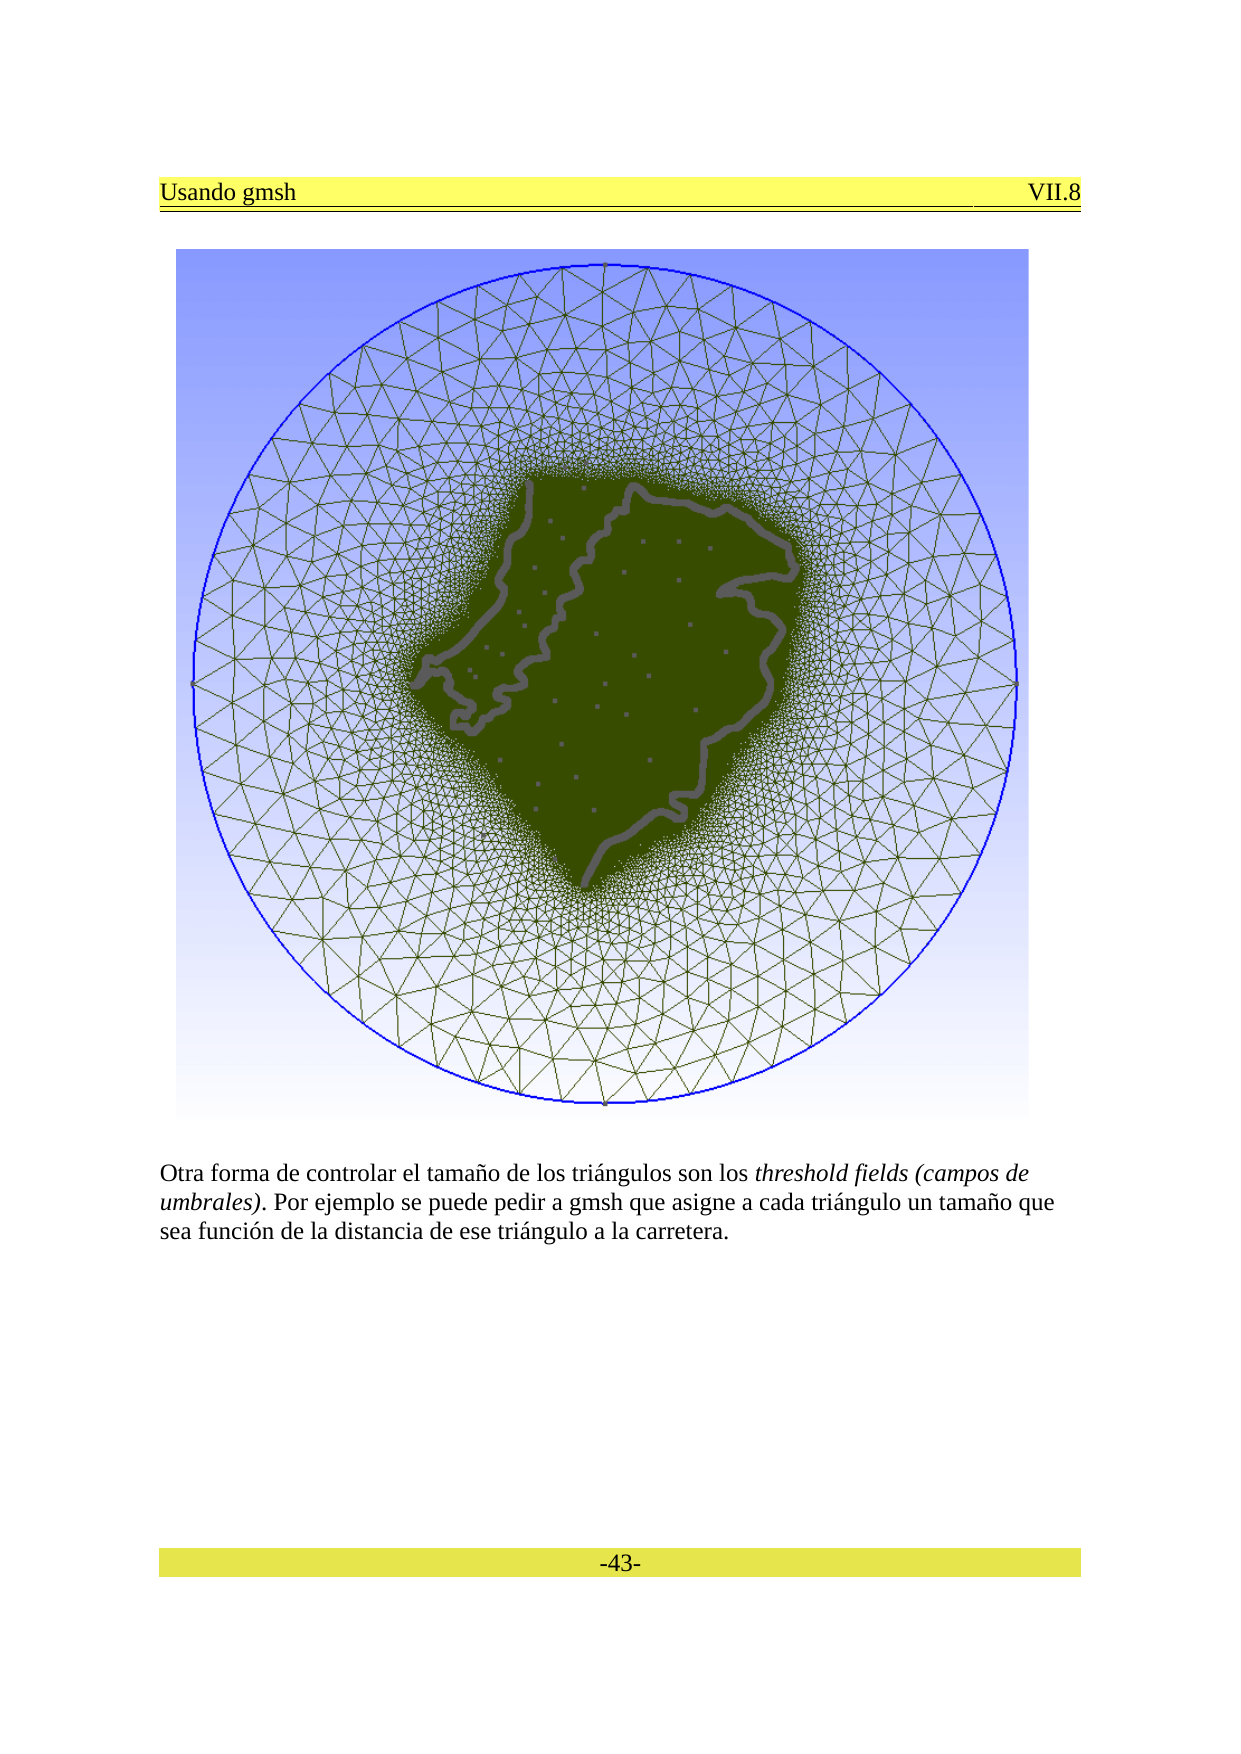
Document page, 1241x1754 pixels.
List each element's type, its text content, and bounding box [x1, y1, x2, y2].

text Otra forma de controlar el tamaño de los triángulos son los threshold fields (campos de umbrales). Por ejemplo se puede pedir a gmsh que asigne a cada triángulo un tamaño que sea función de la distancia de ese triángulo a la carretera. [159, 1158, 1081, 1245]
picture [176, 249, 1029, 1121]
